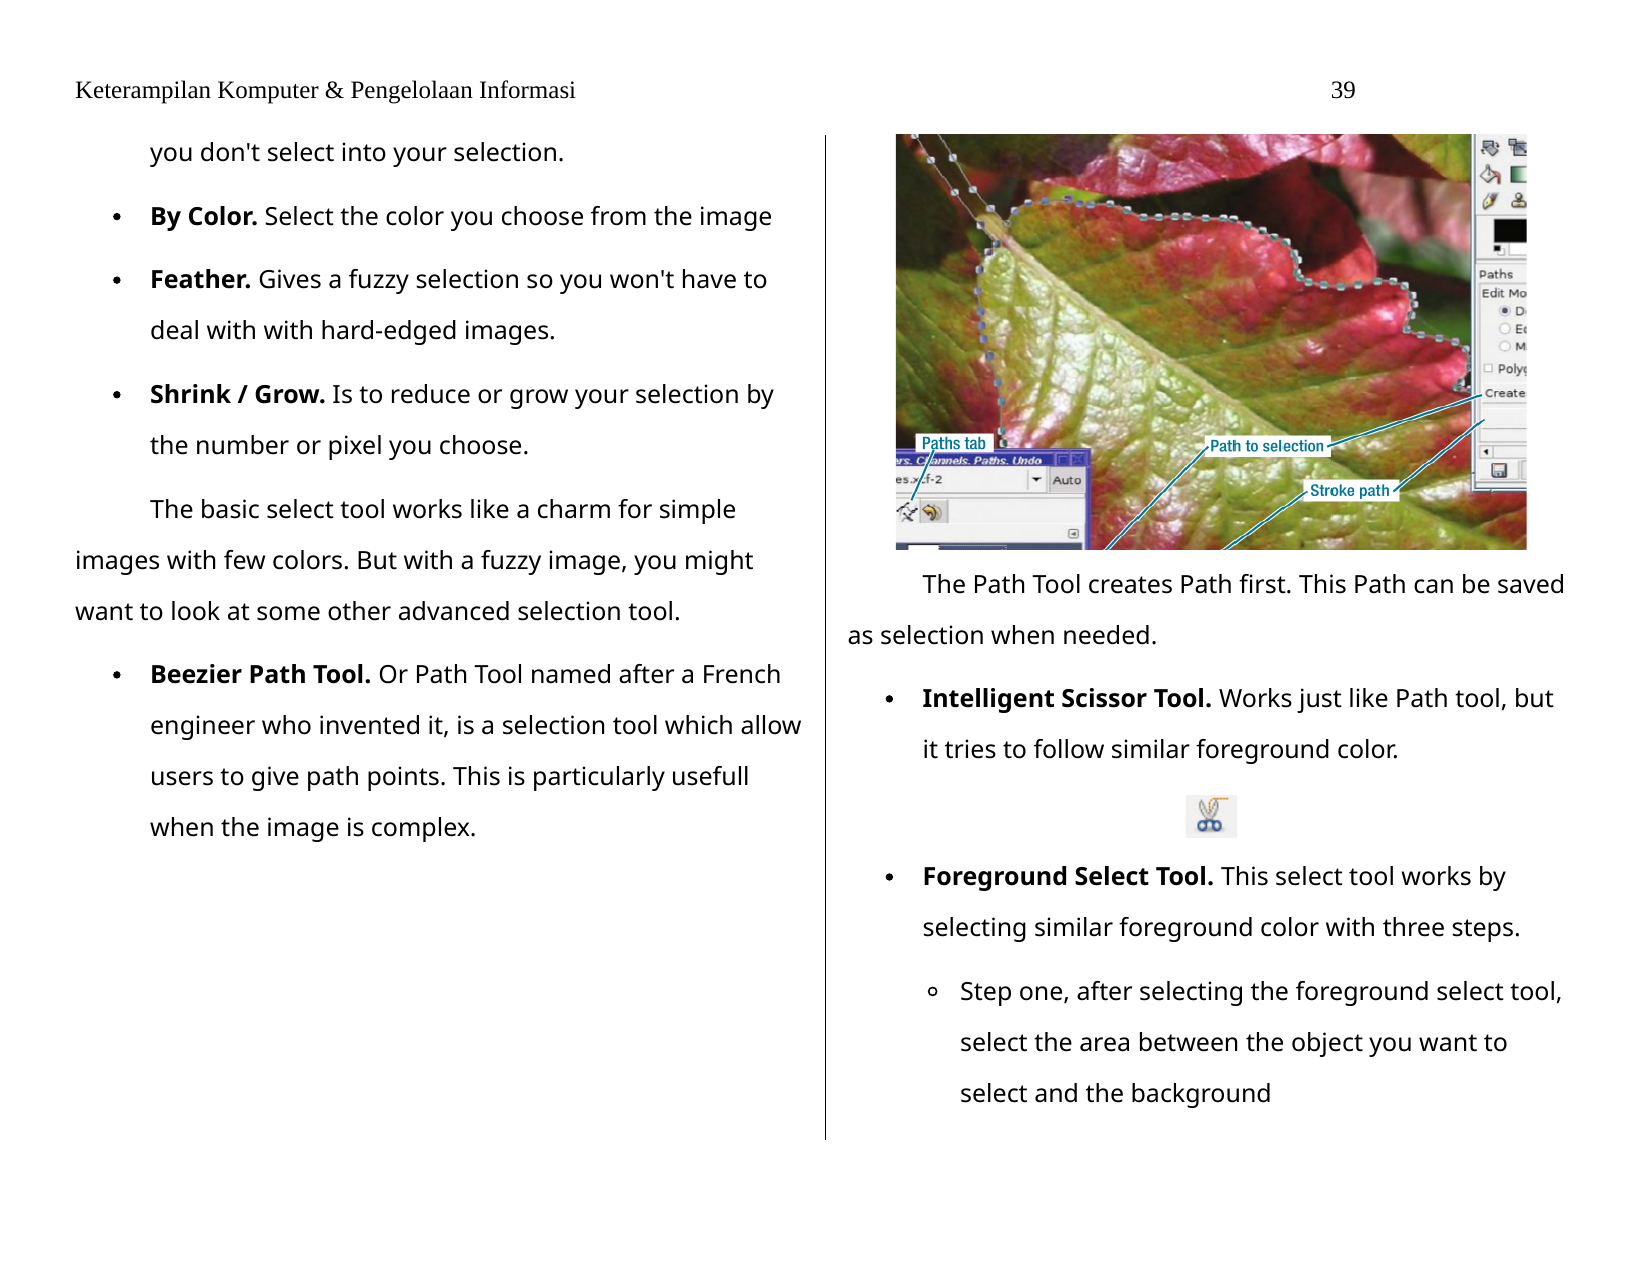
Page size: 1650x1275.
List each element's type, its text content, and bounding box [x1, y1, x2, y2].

list Intelligent Scissor Tool. Works just like Path tool, but it tries to follow similar foreground color. [885, 681, 1575, 766]
list Feather. Gives a fuzzy selection so you won't have to deal with with hard-edged images. [112, 262, 802, 347]
list Foreground Select Tool. This select tool works by selecting similar foreground color with three steps. [885, 859, 1575, 944]
list Shrink / Grow. Is to reduce or grow your selection by the number or pixel you choose. [112, 377, 802, 462]
list Step one, after selecting the foreground select tool, select the area between the object you want to select and the background [922, 974, 1575, 1110]
picture [895, 134, 1527, 550]
list you don't select into your selection. [112, 135, 802, 169]
list Beezier Path Tool. Or Path Tool named after a French engineer who invented it, is a selection tool which allow users to give path points. This is particularly usefull when the image is complex. [112, 657, 802, 844]
picture [1185, 795, 1238, 838]
text The basic select tool works like a charm for simple images with few colors. But with a fuzzy image, you might want to look at some other advanced selection tool. [75, 491, 802, 627]
text The Path Tool creates Path first. This Path can be saved as selection when needed. [847, 135, 1575, 651]
list By Color. Select the color you choose from the image [112, 198, 802, 233]
